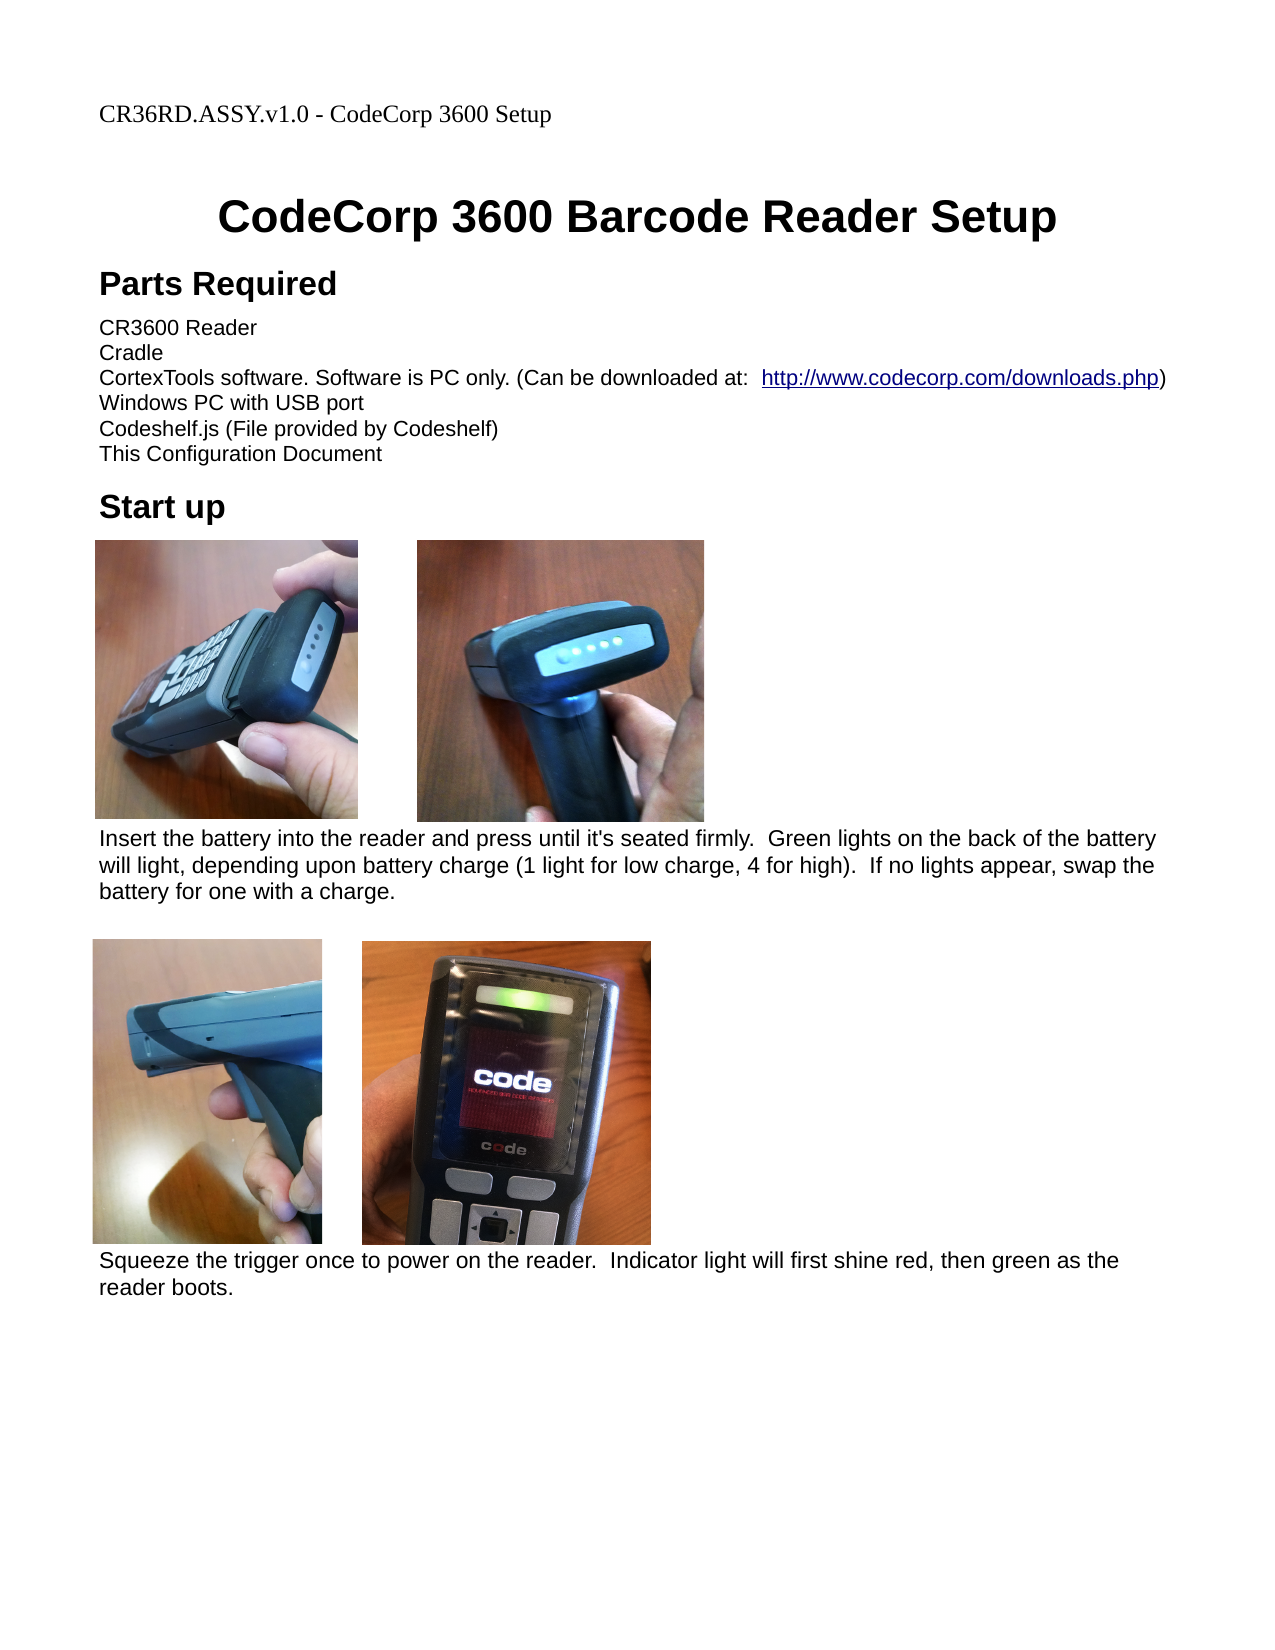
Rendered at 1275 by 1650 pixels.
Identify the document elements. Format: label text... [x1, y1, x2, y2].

subtitle Parts Required [99, 263, 1176, 302]
text Insert the battery into the reader and press until it's seated firmly. Green lights on the back of the battery will light, depending upon battery charge (1 light for low charge, 4 for high). If no lights appear, swap the battery for one with a charge. [99, 825, 1176, 904]
title CodeCorp 3600 Barcode Reader Setup [99, 190, 1176, 243]
text Windows PC with USB port [99, 390, 1176, 416]
picture [92, 939, 323, 1244]
picture [95, 540, 358, 819]
picture [417, 540, 705, 822]
subtitle Start up [99, 487, 1176, 525]
text CR3600 Reader [99, 315, 1176, 340]
text Squeeze the trigger once to power on the reader. Indicator light will first shine red, then green as the reader boots. [99, 1247, 1176, 1300]
picture [362, 941, 651, 1245]
text This Configuration Document [99, 441, 1176, 466]
text Cradle [99, 340, 1176, 365]
text CortexTools software. Software is PC only. (Can be downloaded at: http://www.codecorp.com/downloads.php) [99, 365, 1176, 390]
text Codeshelf.js (File provided by Codeshelf) [99, 416, 1176, 441]
